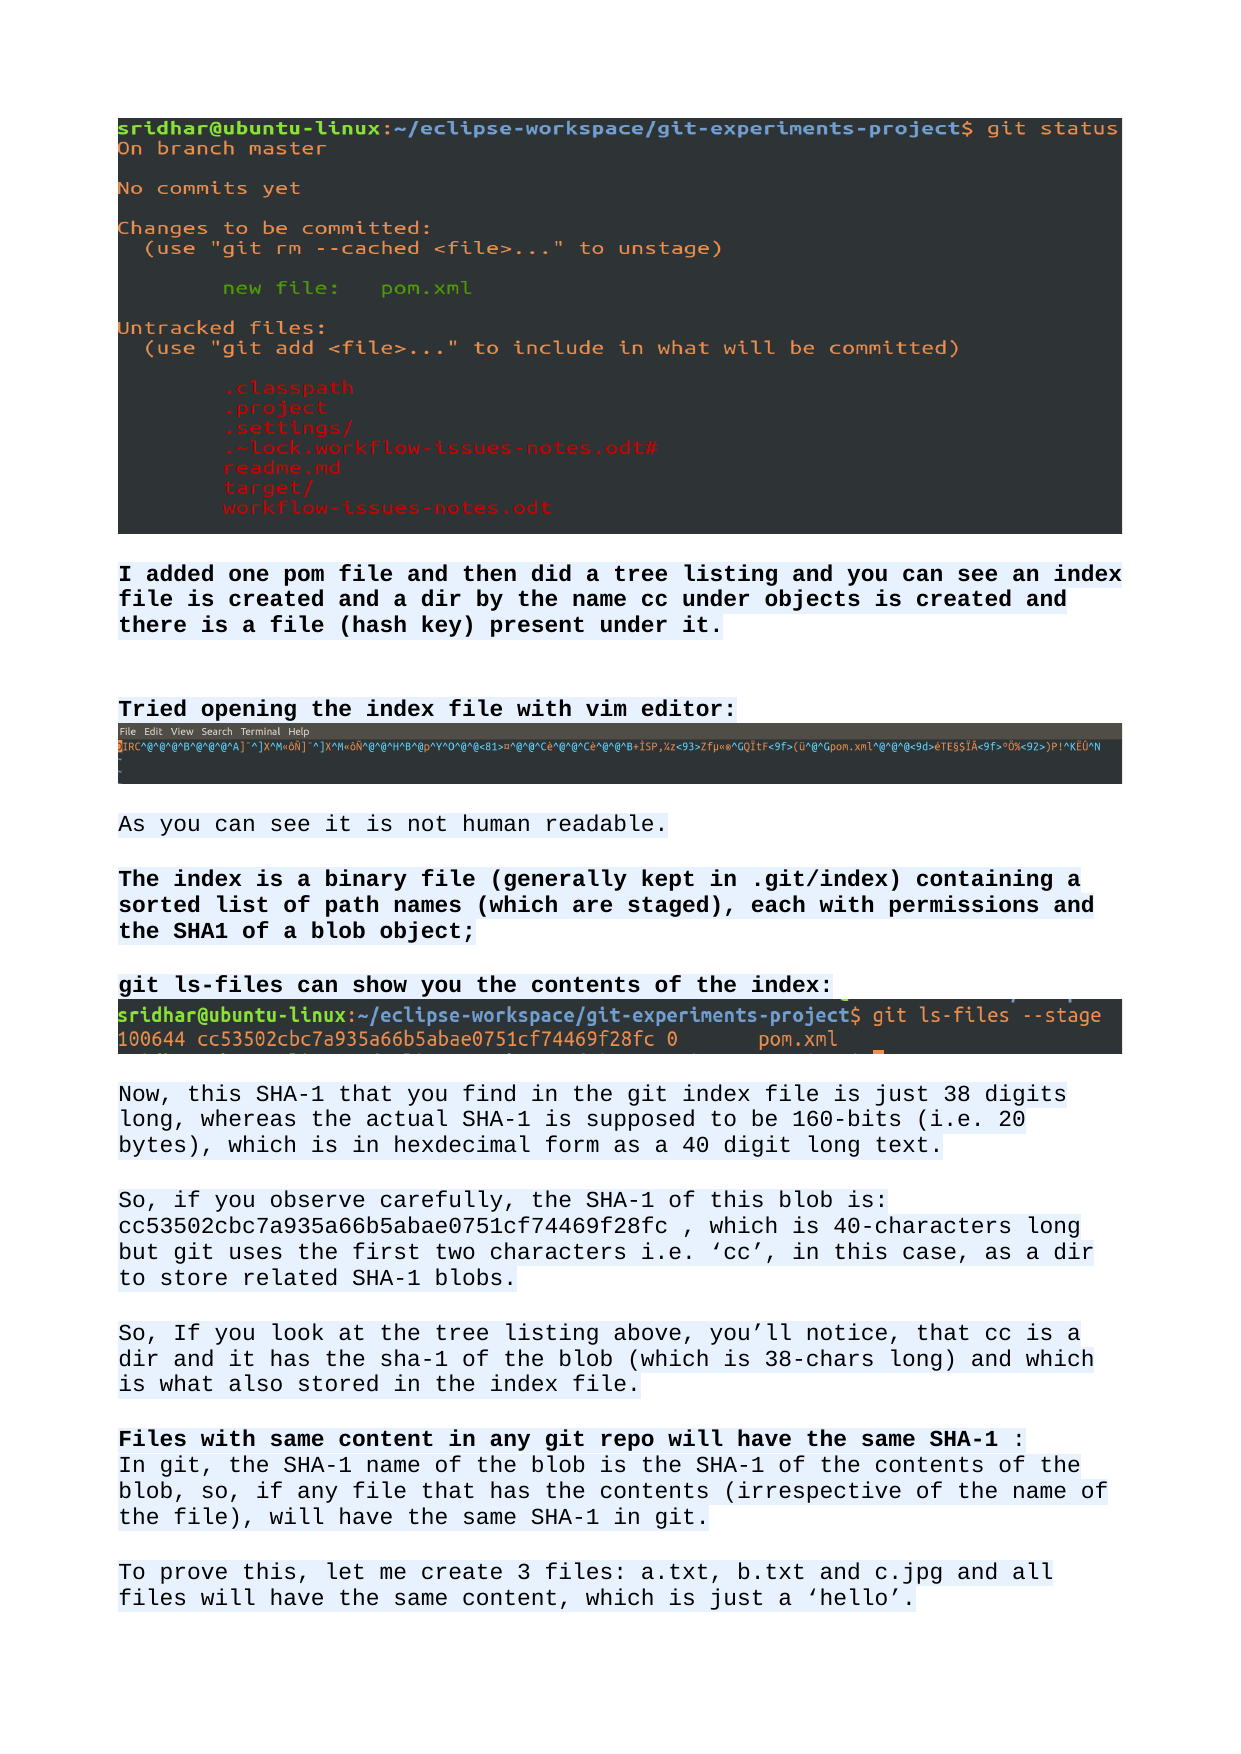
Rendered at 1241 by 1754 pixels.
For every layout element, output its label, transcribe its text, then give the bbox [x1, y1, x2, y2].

text In git, the SHA-1 name of the blob is the SHA-1 of the contents of the blob, so, if any file that has the contents (irrespective of the name of the file), will have the same SHA-1 in git. [118, 1453, 1122, 1531]
picture [118, 118, 1123, 534]
text Now, this SHA-1 that you find in the git index file is just 38 digits long, whereas the actual SHA-1 is supposed to be 160-bits (i.e. 20 bytes), which is in hexdecimal form as a 40 digit long text. [118, 1082, 1122, 1160]
text I added one pom file and then did a tree listing and you can see an index [118, 562, 1122, 588]
text The index is a binary file (generally kept in .git/index) containing a sorted list of path names (which are staged), each with permissions and the SHA1 of a blob object; [118, 867, 1122, 945]
text As you can see it is not human readable. [118, 813, 1122, 838]
text So, If you look at the tree listing above, you’ll notice, that cc is a dir and it has the sha-1 of the blob (which is 38-chars long) and which is what also stored in the index file. [118, 1321, 1122, 1399]
text Tried opening the index file with vim editor: [118, 697, 1122, 723]
picture [118, 999, 1123, 1054]
text file is created and a dir by the name cc under objects is created and there is a file (hash key) present under it. [118, 588, 1122, 640]
text Files with same content in any git repo will have the same SHA-1 : [118, 1427, 1122, 1453]
text So, if you observe carefully, the SHA-1 of this blob is: [118, 1188, 1122, 1214]
text To prove this, let me create 3 files: a.txt, b.txt and c.jpg and all files will have the same content, which is just a ‘hello’. [118, 1560, 1122, 1612]
text git ls-files can show you the contents of the index: [118, 974, 1122, 999]
picture [118, 723, 1123, 784]
text cc53502cbc7a935a66b5abae0751cf74469f28fc , which is 40-characters long but git uses the first two characters i.e. ‘cc’, in this case, as a dir to store related SHA-1 blobs. [118, 1214, 1122, 1292]
